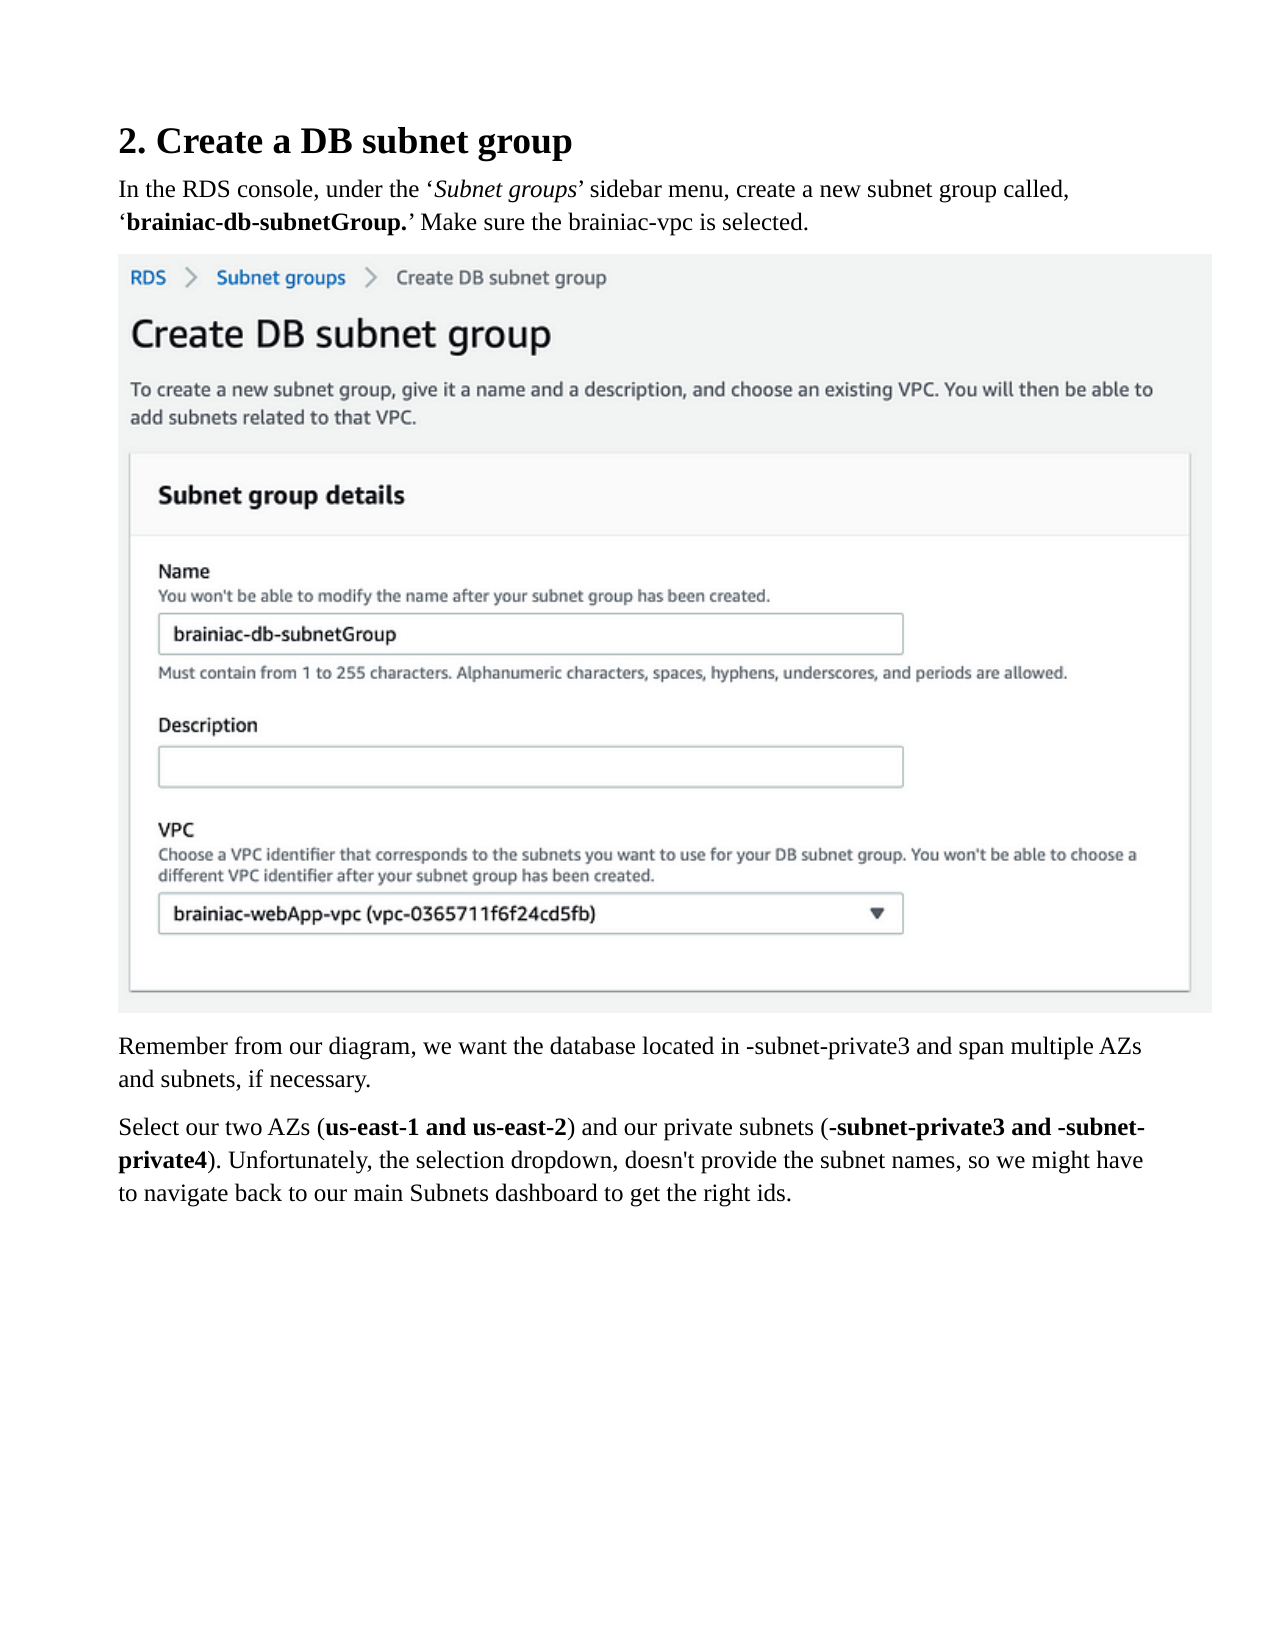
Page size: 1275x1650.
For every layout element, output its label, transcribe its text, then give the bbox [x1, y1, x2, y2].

text In the RDS console, under the ‘Subnet groups’ sidebar menu, create a new subnet group called, ‘brainiac-db-subnetGroup.’ Make sure the brainiac-vpc is selected. [118, 174, 1157, 236]
text Select our two AZs (us-east-1 and us-east-2) and our private subnets (-subnet-private3 and -subnet-private4). Unfortunately, the selection dropdown, doesn't provide the subnet names, so we might have to navigate back to our main Subnets dashboard to get the right ids. [118, 1112, 1157, 1206]
text Remember from our diagram, we want the database located in -subnet-private3 and span multiple AZs and subnets, if necessary. [118, 1031, 1157, 1093]
picture [118, 254, 1212, 1013]
subtitle 2. Create a DB subnet group [118, 118, 1157, 161]
